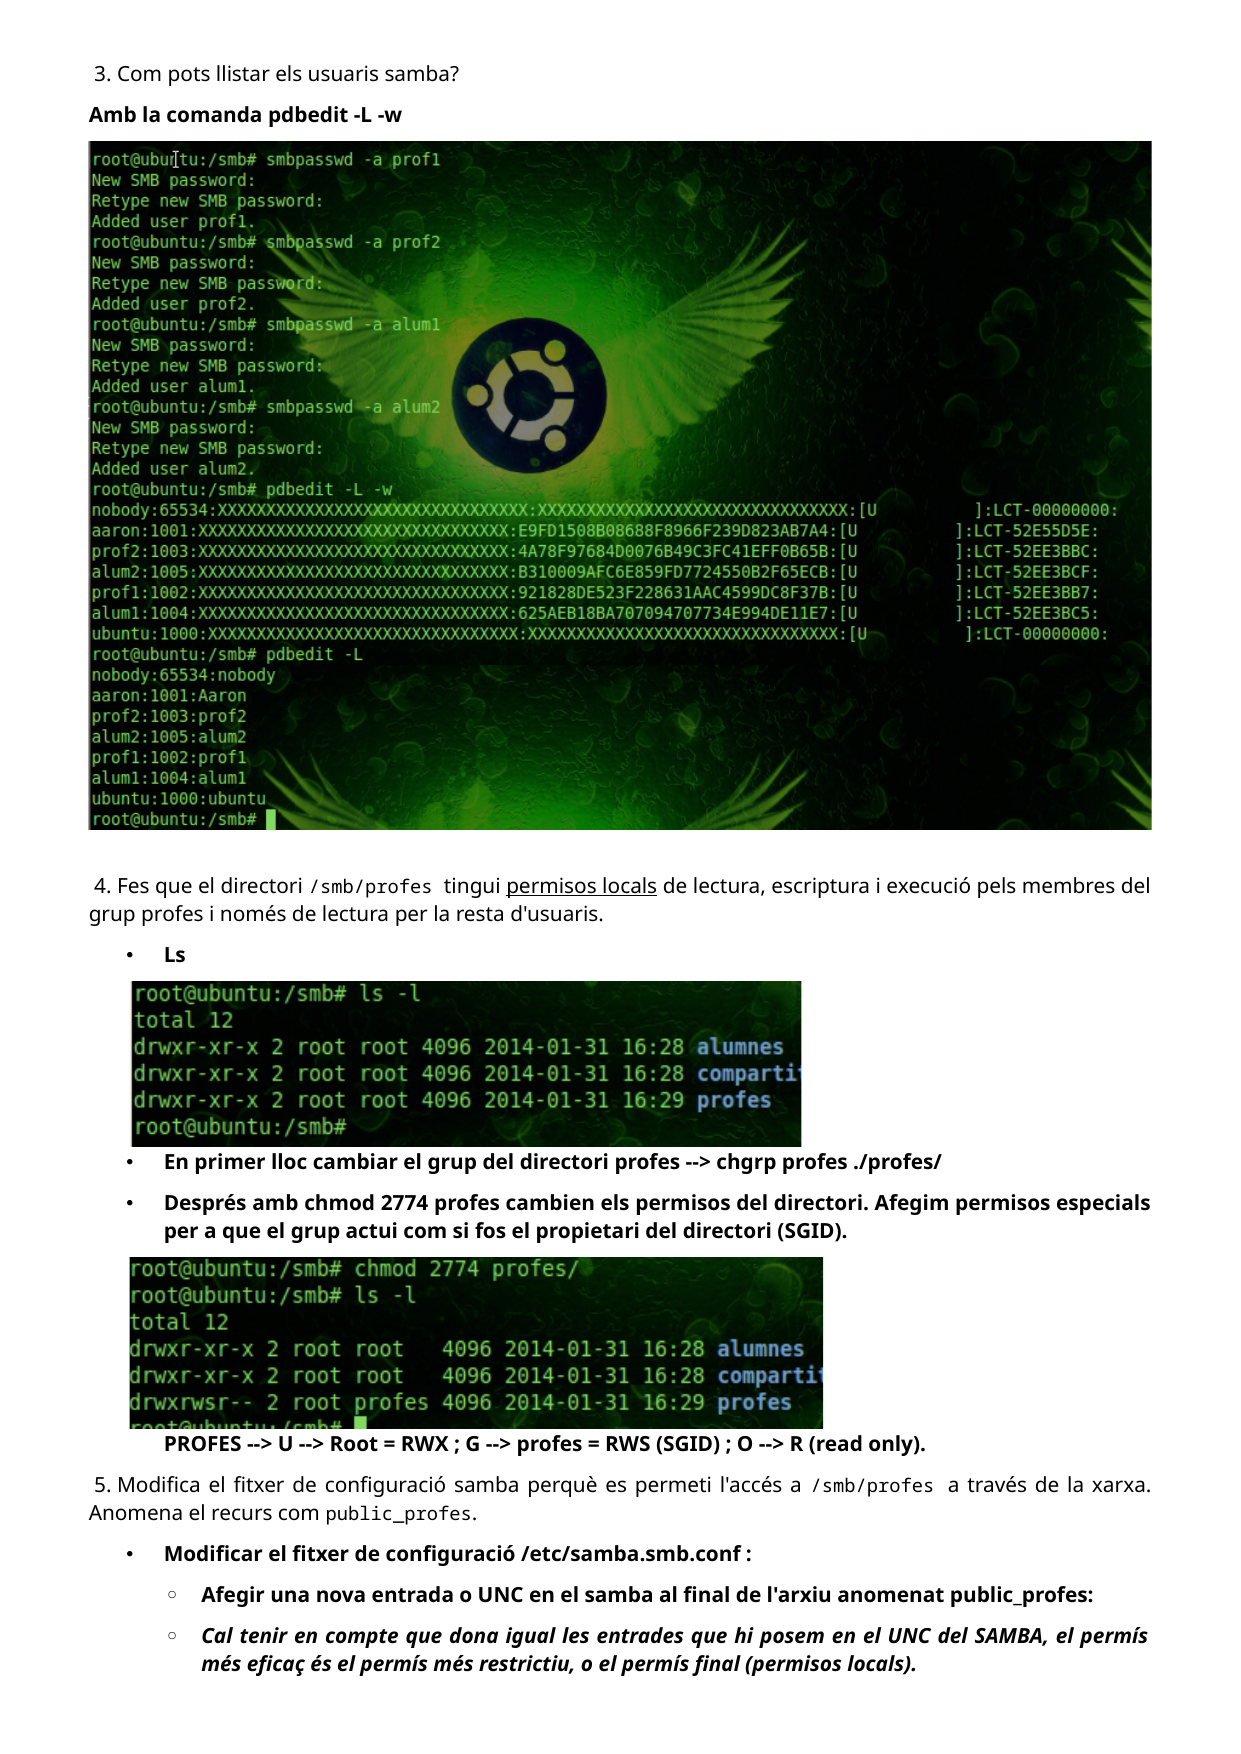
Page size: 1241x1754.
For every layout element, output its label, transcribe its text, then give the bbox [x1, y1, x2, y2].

list Com pots llistar els usuaris samba? [88, 59, 1152, 87]
picture [129, 981, 802, 1147]
list Afegir una nova entrada o UNC en el samba al final de l'arxiu anomenat public_profes: [163, 1580, 1152, 1609]
list Modifica el fitxer de configuració samba perquè es permeti l'accés a /smb/profes a través de la xarxa. Anomena el recurs com public_profes. [88, 1470, 1152, 1527]
list Després amb chmod 2774 profes cambien els permisos del directori. Afegim permisos especials per a que el grup actui com si fos el propietari del directori (SGID). [126, 1188, 1152, 1244]
list Ls [126, 940, 1152, 969]
list En primer lloc cambiar el grup del directori profes --> chgrp profes ./profes/ [126, 981, 1152, 1175]
picture [129, 1257, 824, 1429]
list Cal tenir en compte que dona igual les entrades que hi posem en el UNC del SAMBA, el permís més eficaç és el permís més restrictiu, o el permís final (permisos locals). [163, 1621, 1152, 1678]
list Amb la comanda pdbedit -L -w [88, 100, 1152, 128]
picture [88, 141, 1152, 830]
list PROFES --> U --> Root = RWX ; G --> profes = RWS (SGID) ; O --> R (read only). [126, 1257, 1152, 1457]
list Fes que el directori /smb/profes tingui permisos locals de lectura, escriptura i execució pels membres del grup profes i només de lectura per la resta d'usuaris. [88, 871, 1152, 928]
list Modificar el fitxer de configuració /etc/samba.smb.conf : [126, 1539, 1152, 1568]
